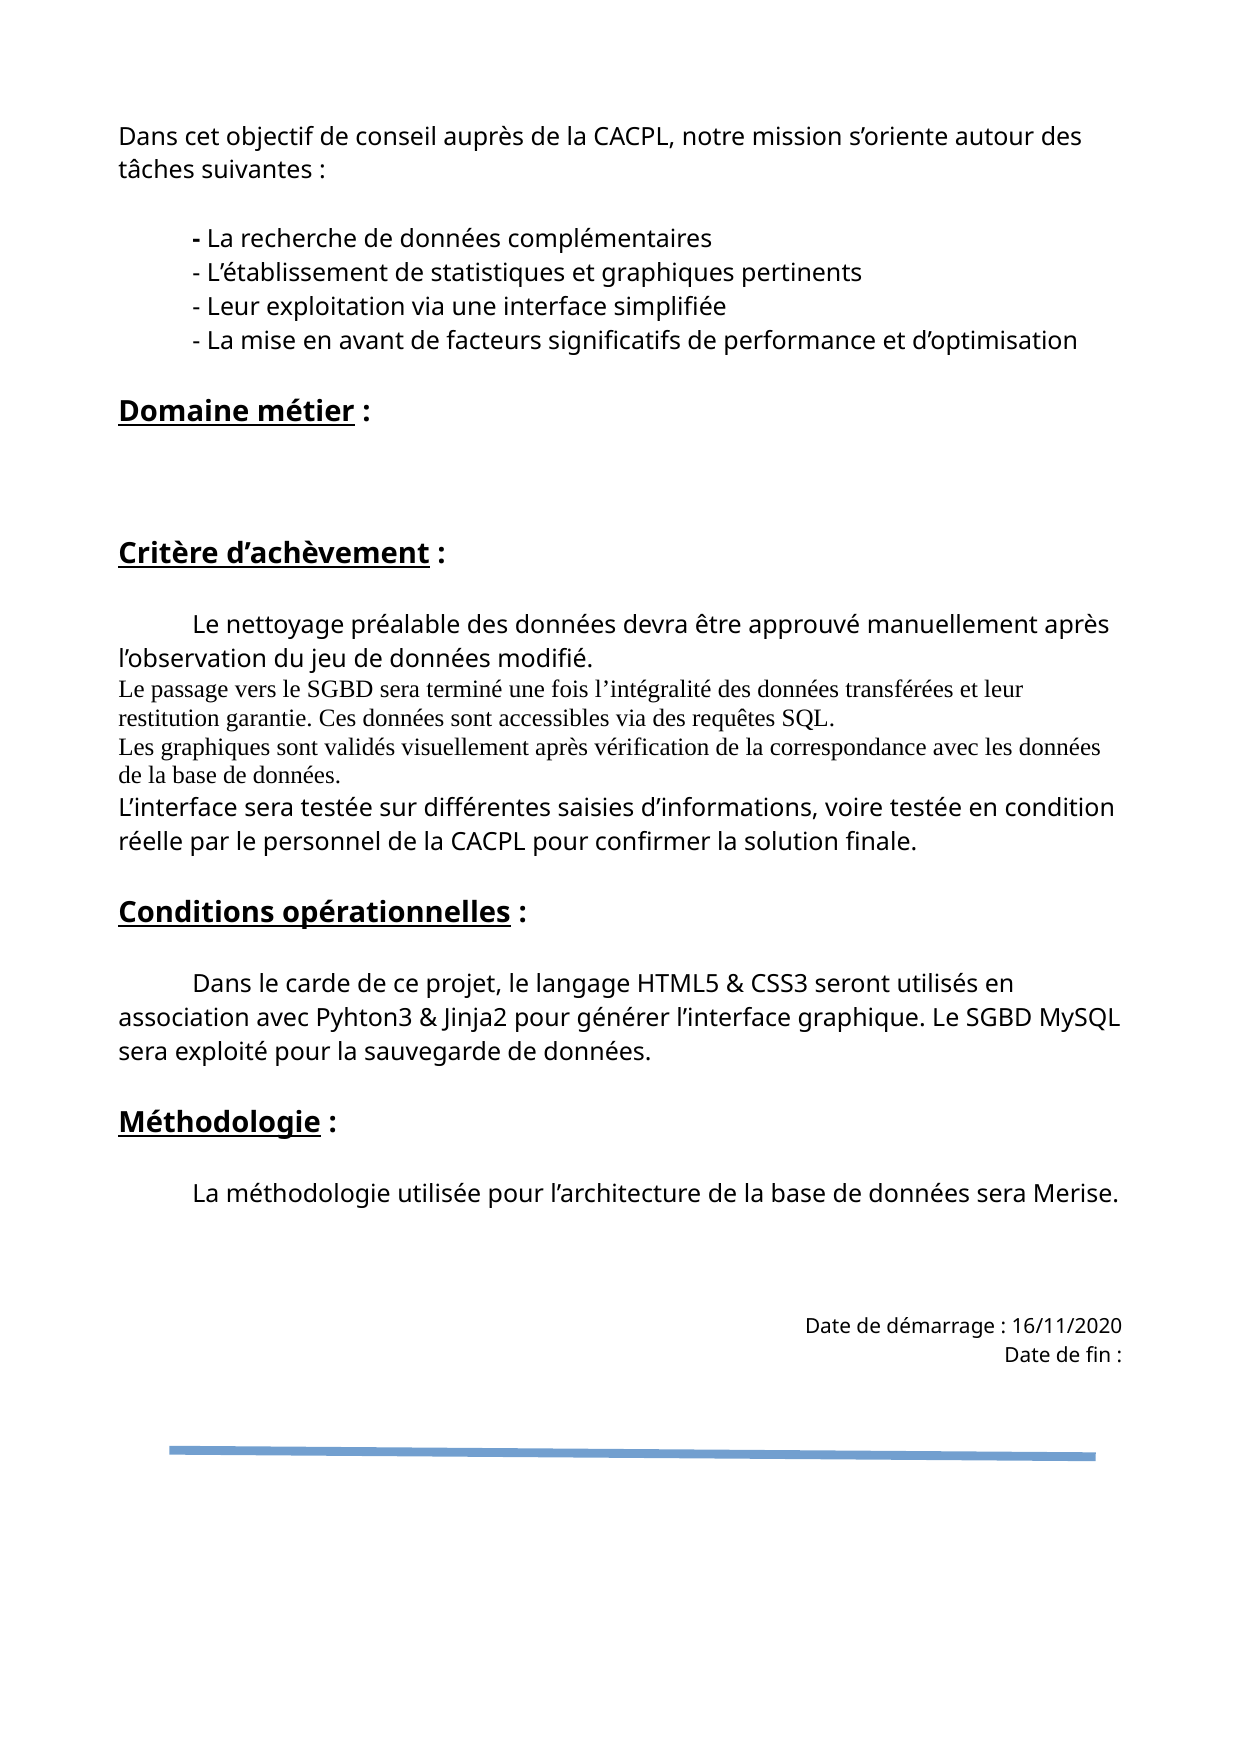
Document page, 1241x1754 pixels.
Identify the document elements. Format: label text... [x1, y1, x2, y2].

text Dans cet objectif de conseil auprès de la CACPL, notre mission s’oriente autour des tâches suivantes : [118, 118, 1122, 186]
text - La recherche de données complémentaires [118, 220, 1122, 254]
text Le passage vers le SGBD sera terminé une fois l’intégralité des données transférées et leur restitution garantie. Ces données sont accessibles via des requêtes SQL. [118, 674, 1122, 732]
text Méthodologie : [118, 1102, 1122, 1141]
text Les graphiques sont validés visuellement après vérification de la correspondance avec les données de la base de données. [118, 732, 1122, 789]
text Le nettoyage préalable des données devra être approuvé manuellement après l’observation du jeu de données modifié. [118, 606, 1122, 674]
text Conditions opérationnelles : [118, 892, 1122, 931]
text - Leur exploitation via une interface simplifiée [118, 288, 1122, 322]
text L’interface sera testée sur différentes saisies d’informations, voire testée en condition réelle par le personnel de la CACPL pour confirmer la solution finale. [118, 789, 1122, 857]
text Critère d’achèvement : [118, 532, 1122, 572]
text - L’établissement de statistiques et graphiques pertinents [118, 254, 1122, 288]
text Domaine métier : [118, 391, 1122, 430]
text Dans le carde de ce projet, le langage HTML5 & CSS3 seront utilisés en association avec Pyhton3 & Jinja2 pour générer l’interface graphique. Le SGBD MySQL sera exploité pour la sauvegarde de données. [118, 965, 1122, 1067]
text Date de démarrage : 16/11/2020 [118, 1312, 1122, 1340]
text - La mise en avant de facteurs significatifs de performance et d’optimisation [118, 322, 1122, 357]
text La méthodologie utilisée pour l’architecture de la base de données sera Merise. [118, 1175, 1122, 1209]
text Date de fin : [118, 1340, 1122, 1368]
